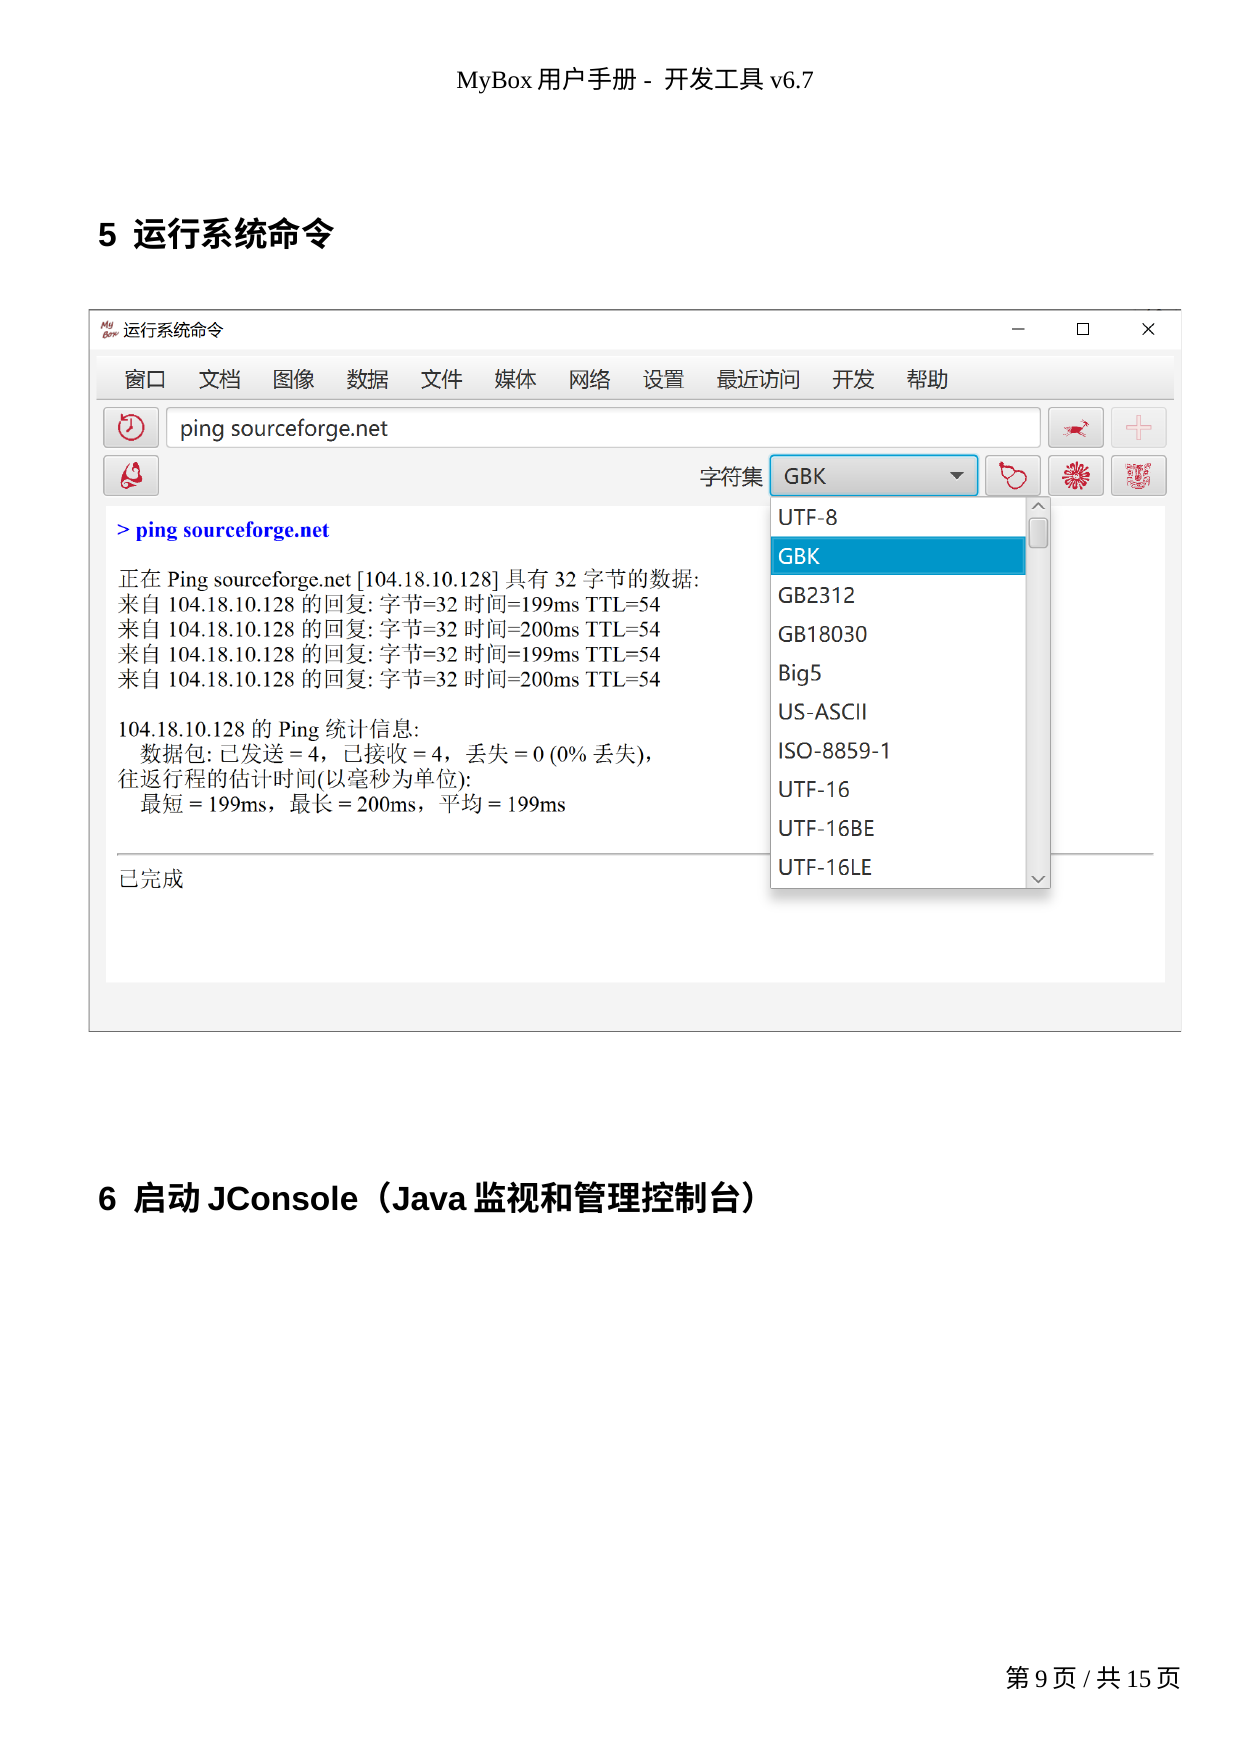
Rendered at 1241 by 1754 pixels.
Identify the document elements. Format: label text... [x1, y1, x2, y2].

picture [88, 309, 1182, 1032]
subtitle 启动JConsole（Java监视和管理控制台） [88, 1171, 1181, 1220]
subtitle 运行系统命令 [88, 207, 1181, 256]
